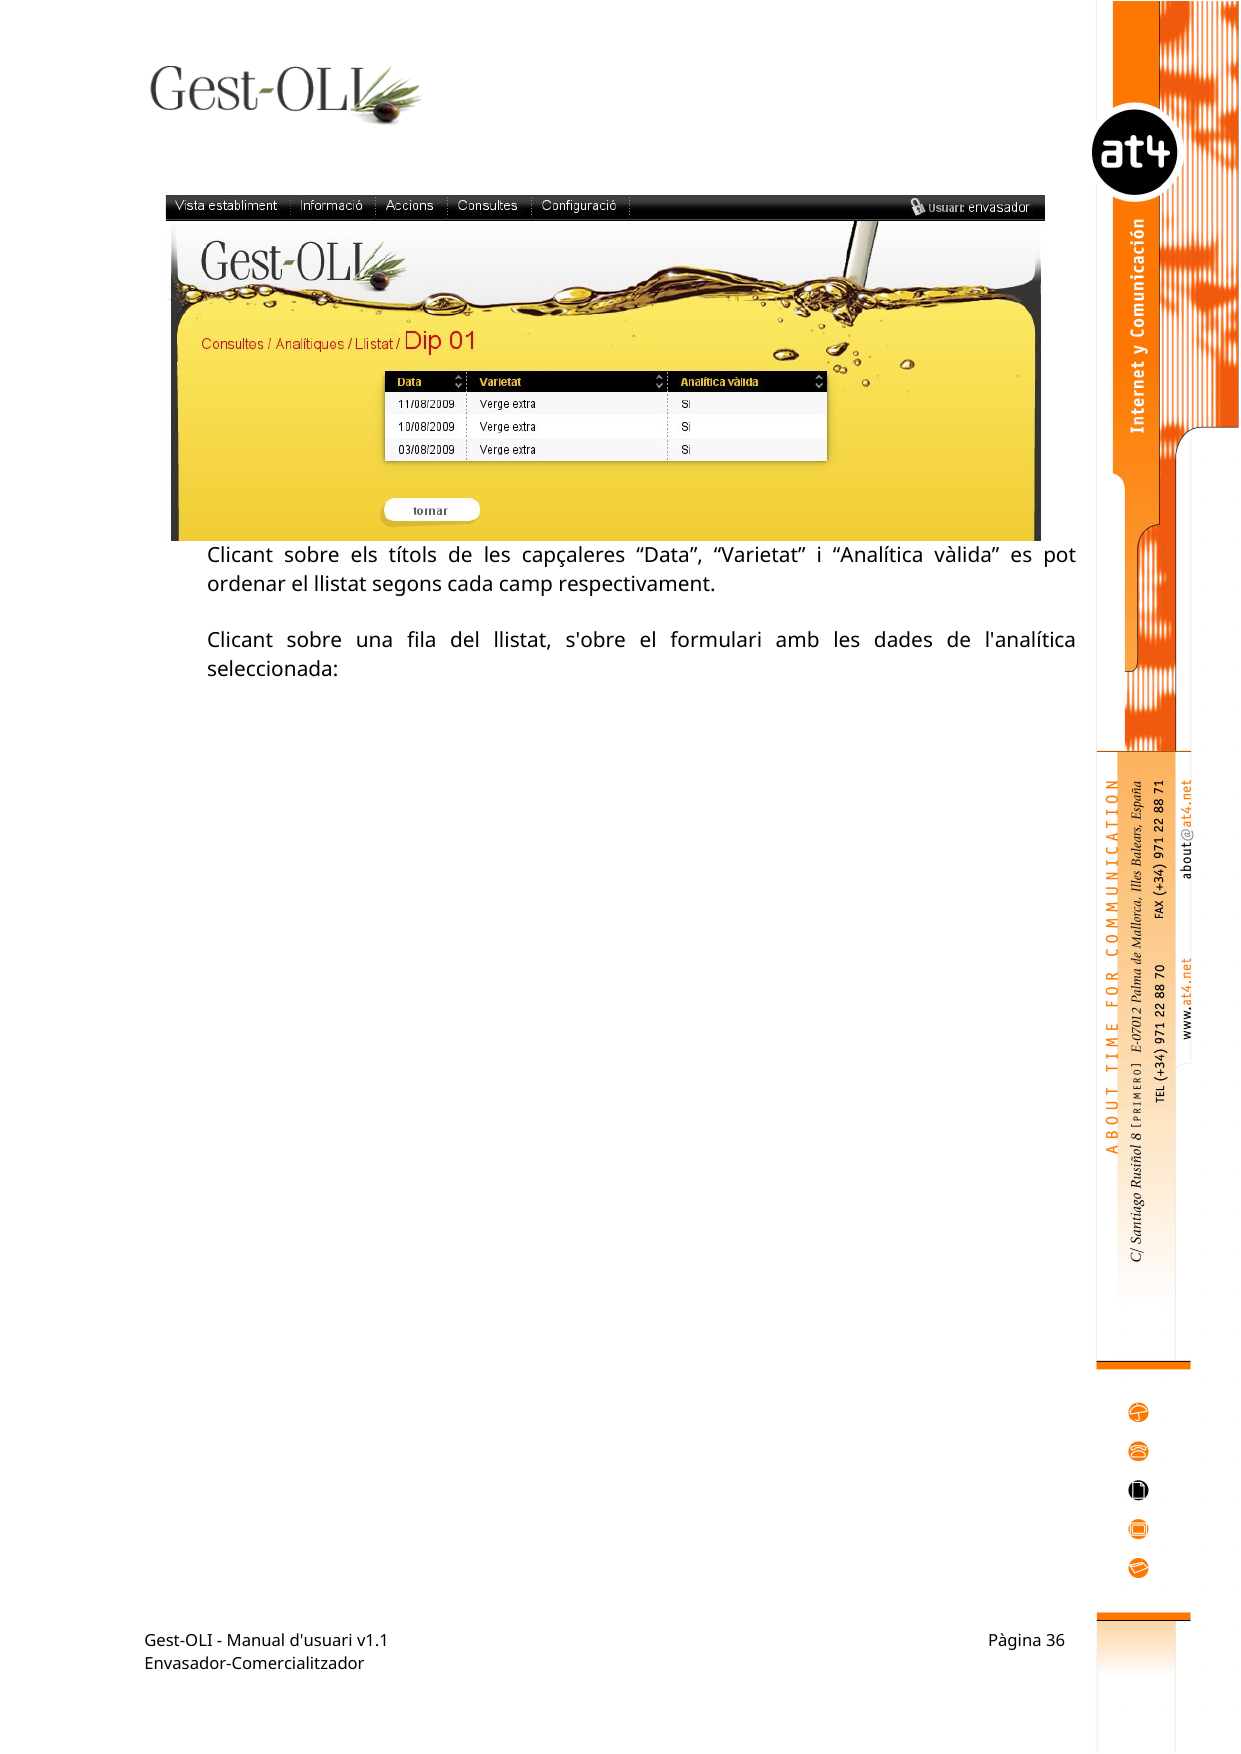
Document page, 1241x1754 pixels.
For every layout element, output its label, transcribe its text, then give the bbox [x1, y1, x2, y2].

picture [149, 66, 423, 126]
picture [165, 195, 1045, 541]
text Clicant sobre els títols de les capçaleres “Data”, “Varietat” i “Analítica vàlida” es pot ordenar el llistat segons cada camp respectivament. [207, 385, 1078, 597]
picture [1085, 1, 1239, 1753]
text Clicant sobre una fila del llistat, s'obre el formulari amb les dades de l'analítica seleccionada: [207, 626, 1078, 682]
